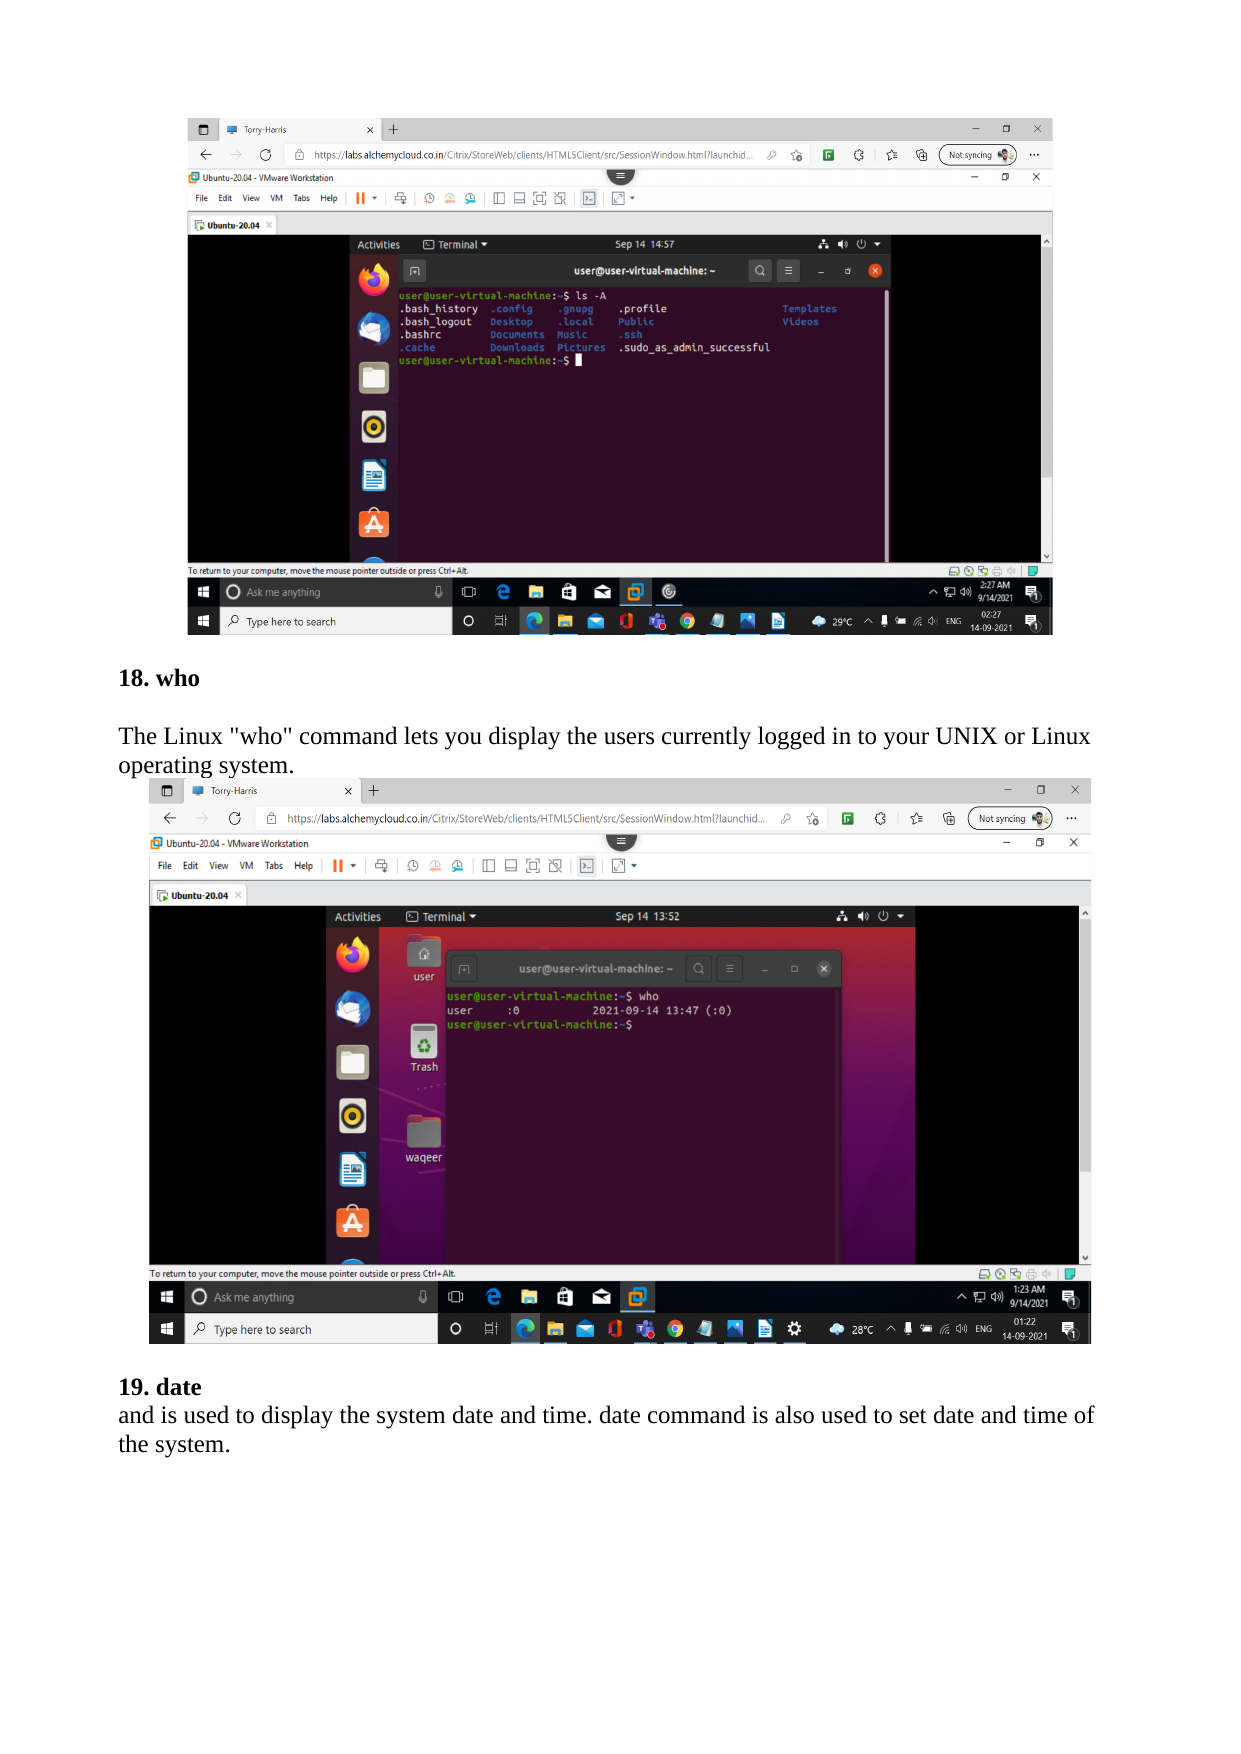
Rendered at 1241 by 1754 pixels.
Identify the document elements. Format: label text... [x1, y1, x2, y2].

text 19. date [118, 1372, 1122, 1401]
picture [187, 118, 1053, 635]
text The Linux "who" command lets you display the users currently logged in to your UNIX or Linux operating system. [118, 721, 1122, 778]
picture [149, 778, 1092, 1344]
text 18. who [118, 663, 1122, 692]
text and is used to display the system date and time. date command is also used to set date and time of the system. [118, 1401, 1122, 1458]
